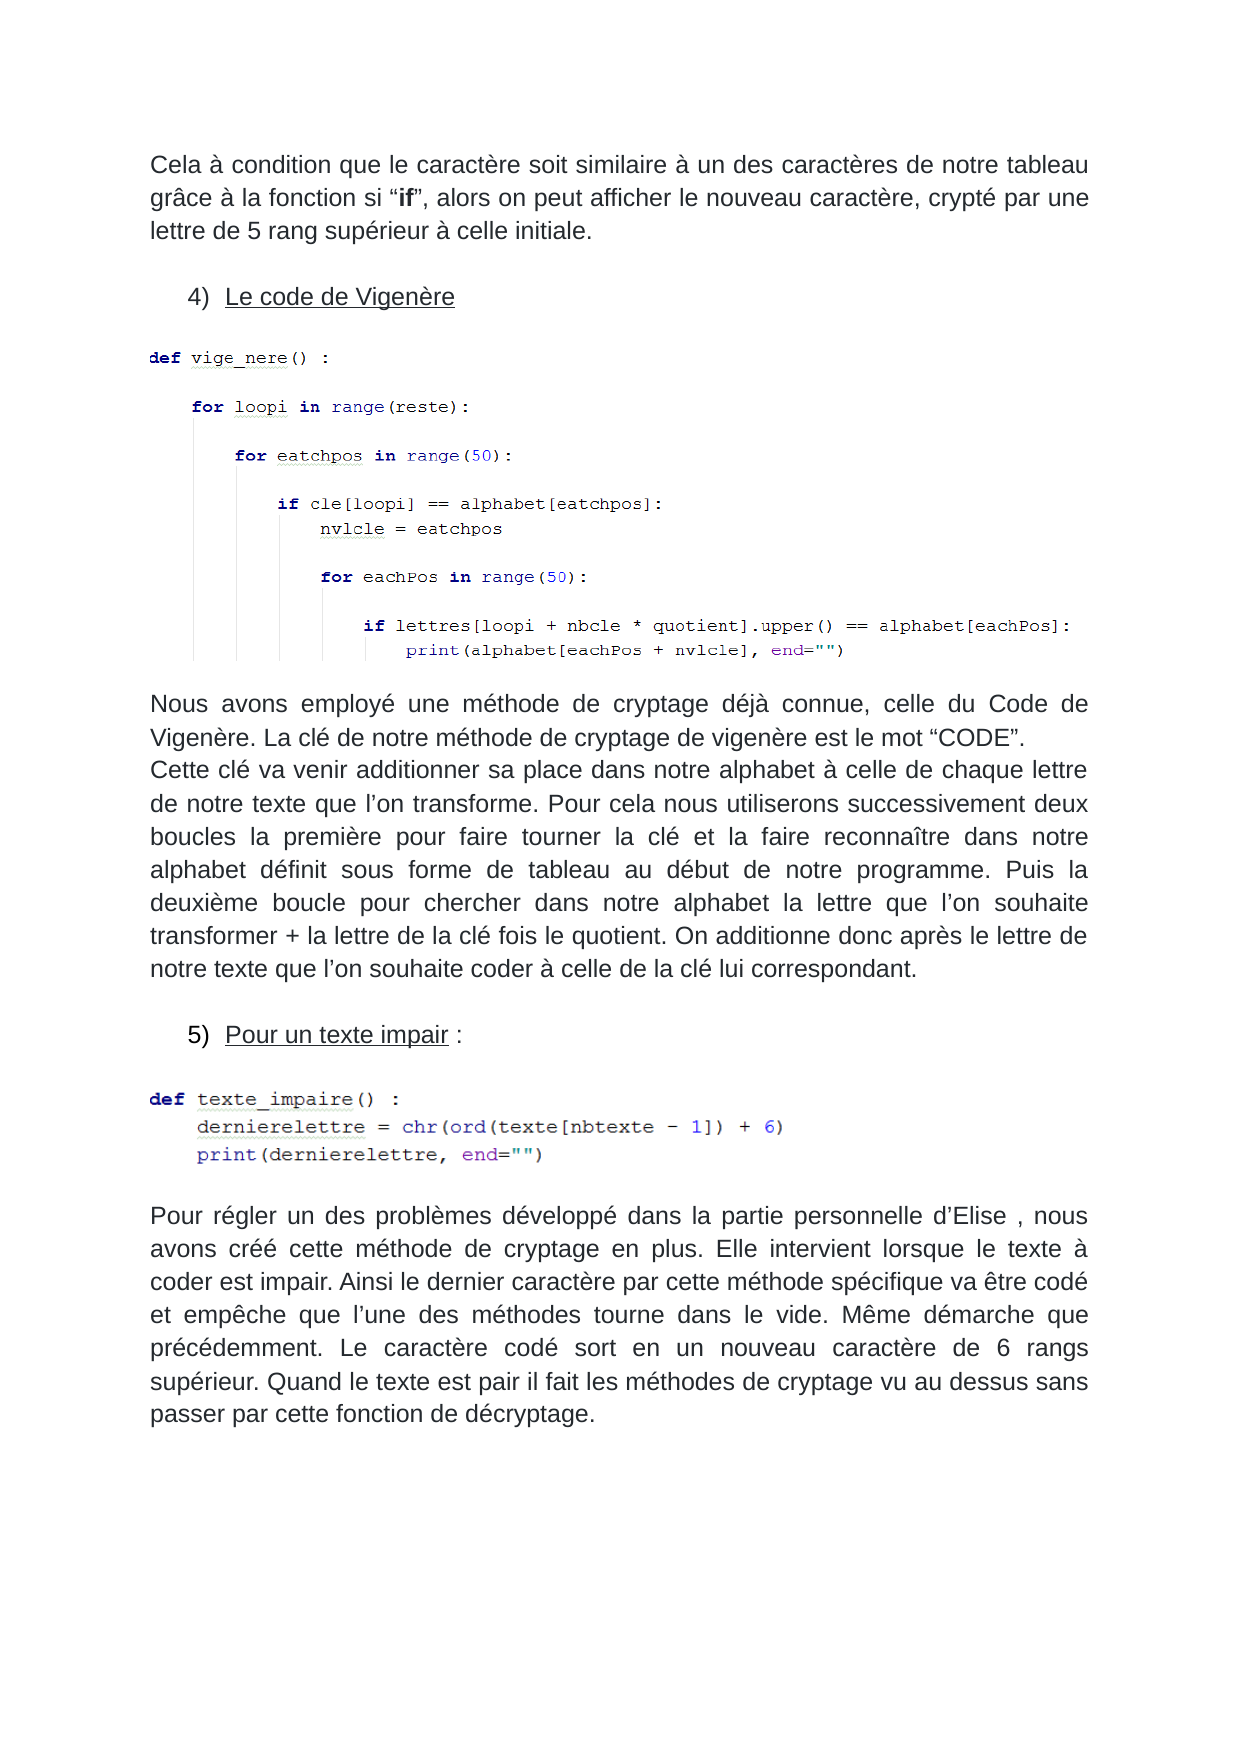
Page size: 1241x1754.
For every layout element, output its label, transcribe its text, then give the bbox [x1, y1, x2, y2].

text Nous avons employé une méthode de cryptage déjà connue, celle du Code de Vigenère. La clé de notre méthode de cryptage de vigenère est le mot “CODE”. [150, 689, 1090, 751]
list Pour un texte impair : [187, 1020, 1090, 1048]
text Pour régler un des problèmes développé dans la partie personnelle d’Elise , nous avons créé cette méthode de cryptage en plus. Elle intervient lorsque le texte à coder est impair. Ainsi le dernier caractère par cette méthode spécifique va être codé et empêche que l’une des méthodes tourne dans le vide. Même démarche que précédemment. Le caractère codé sort en un nouveau caractère de 6 rangs supérieur. Quand le texte est pair il fait les méthodes de cryptage vu au dessus sans passer par cette fonction de décryptage. [150, 1201, 1090, 1428]
text Cette clé va venir additionner sa place dans notre alphabet à celle de chaque lettre de notre texte que l’on transforme. Pour cela nous utiliserons successivement deux boucles la première pour faire tourner la clé et la faire reconnaître dans notre alphabet définit sous forme de tableau au début de notre programme. Puis la deuxième boucle pour chercher dans notre alphabet la lettre que l’on souhaite transformer + la lettre de la clé fois le quotient. On additionne donc après le lettre de notre texte que l’on souhaite coder à celle de la clé lui correspondant. [150, 756, 1090, 982]
picture [150, 348, 1091, 686]
list Le code de Vigenère [187, 282, 1090, 311]
text Cela à condition que le caractère soit similaire à un des caractères de notre tableau grâce à la fonction si “if”, alors on peut afficher le nouveau caractère, crypté par une lettre de 5 rang supérieur à celle initiale. [150, 150, 1090, 245]
picture [150, 1085, 889, 1198]
